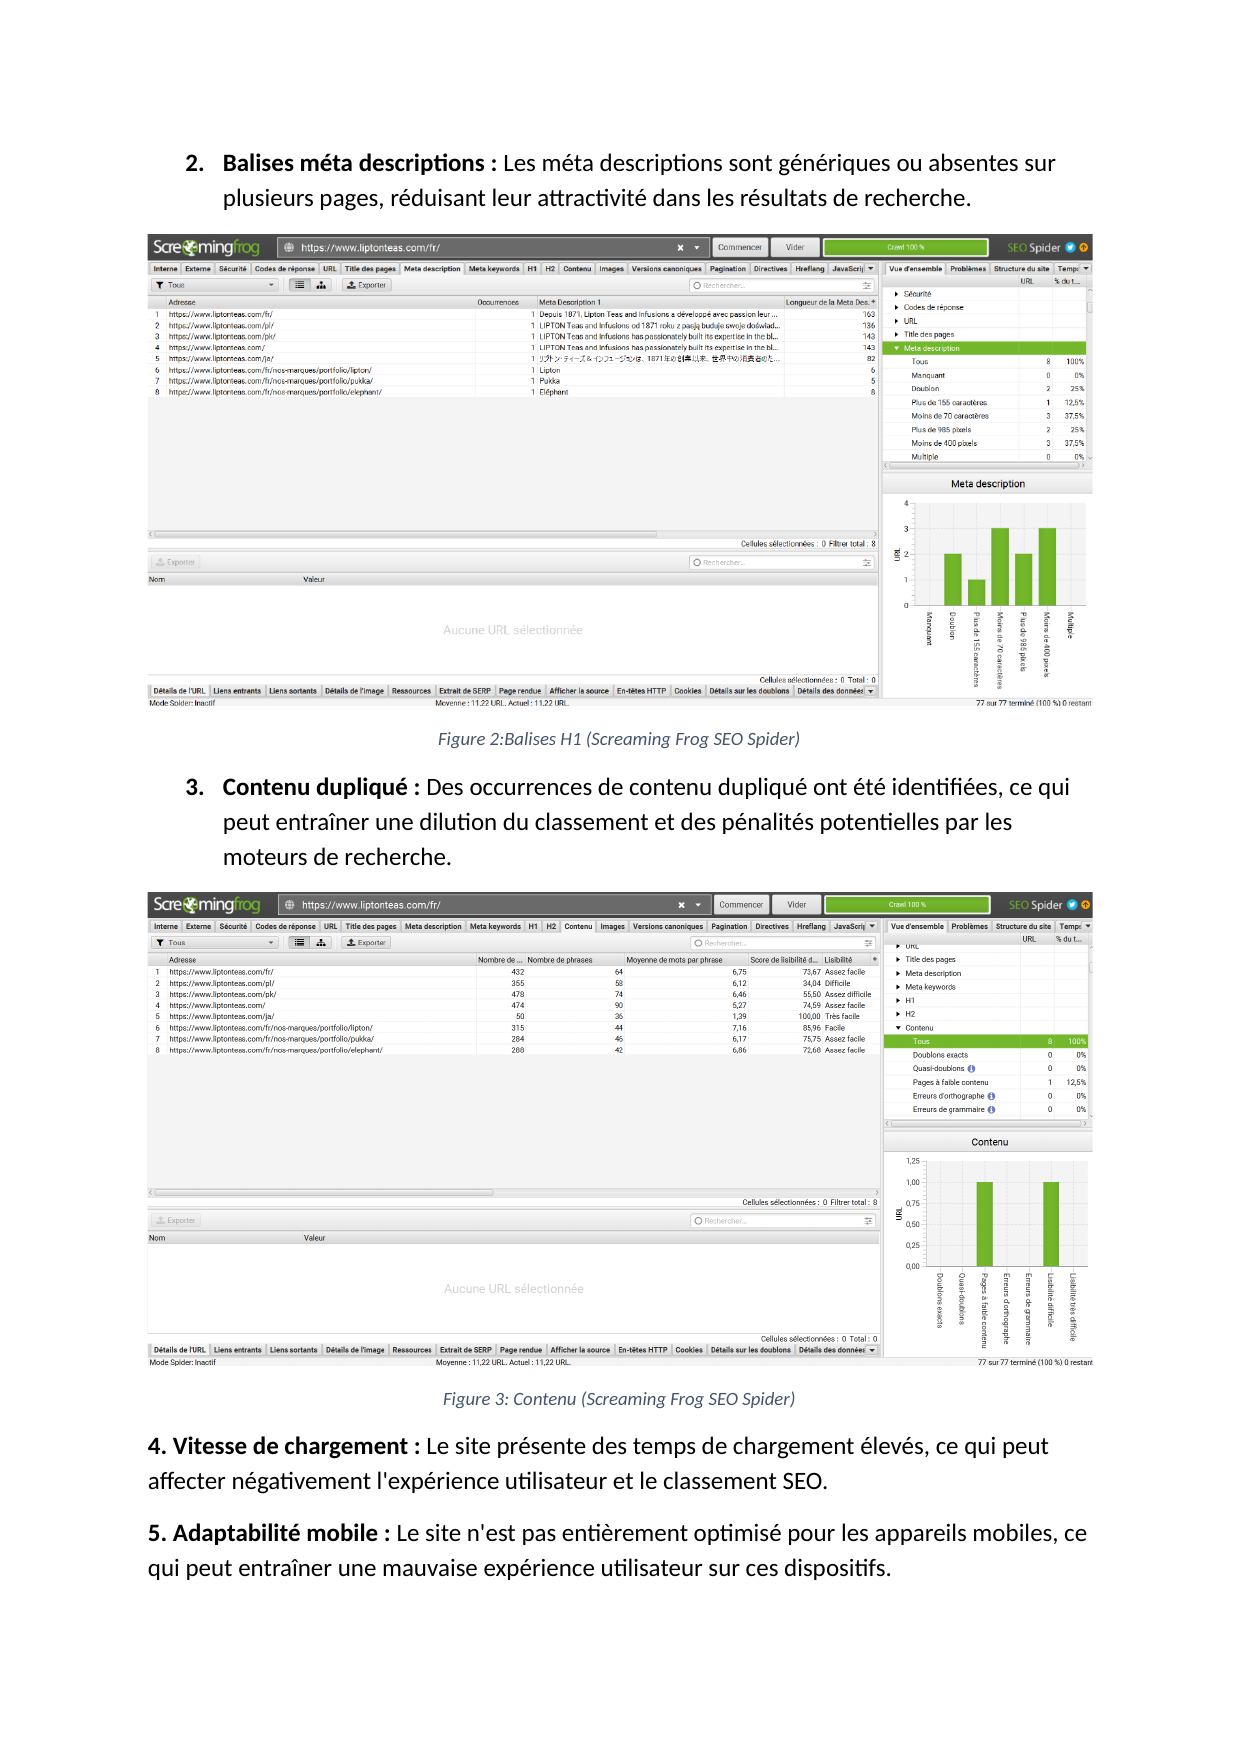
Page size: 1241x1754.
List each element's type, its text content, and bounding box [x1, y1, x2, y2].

list Balises méta descriptions : Les méta descriptions sont génériques ou absentes sur plusieurs pages, réduisant leur attractivité dans les résultats de recherche.​ [185, 148, 1093, 213]
text 4. Vitesse de chargement : Le site présente des temps de chargement élevés, ce qui peut affecter négativement l'expérience utilisateur et le classement SEO.​ [148, 1431, 1093, 1496]
text 5. Adaptabilité mobile : Le site n'est pas entièrement optimisé pour les appareils mobiles, ce qui peut entraîner une mauvaise expérience utilisateur sur ces dispositifs.​ [148, 1517, 1093, 1583]
text Figure 2:Balises H1 (Screaming Frog SEO Spider) [148, 727, 1093, 750]
list Contenu dupliqué : Des occurrences de contenu dupliqué ont été identifiées, ce qui peut entraîner une dilution du classement et des pénalités potentielles par les moteurs de recherche.​ [185, 771, 1093, 871]
text Figure 3: Contenu (Screaming Frog SEO Spider) [148, 1387, 1093, 1410]
